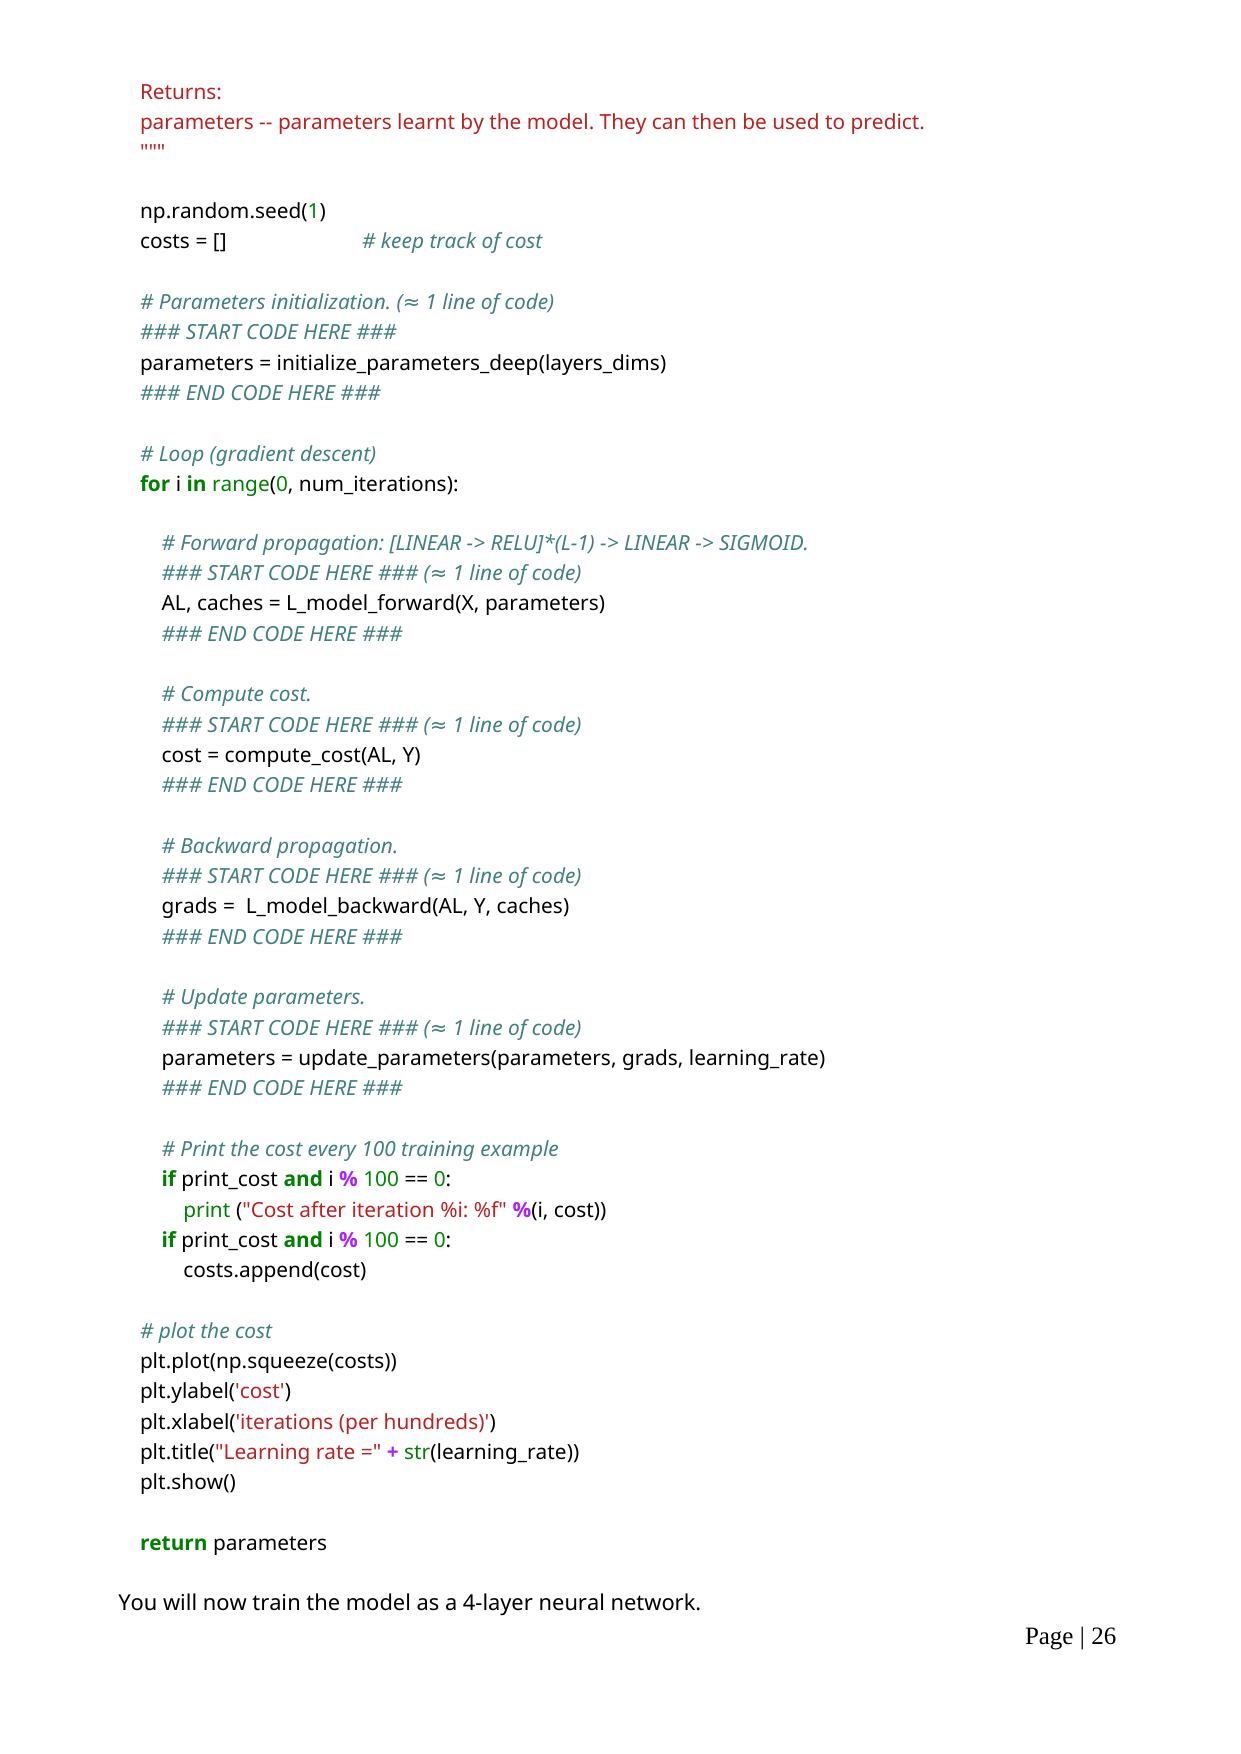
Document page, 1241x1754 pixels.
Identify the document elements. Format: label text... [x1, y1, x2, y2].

text ### START CODE HERE ### [118, 316, 1122, 346]
text # Parameters initialization. (≈ 1 line of code) [118, 285, 1122, 316]
text # Backward propagation. [118, 829, 1122, 859]
text plt.title("Learning rate =" + str(learning_rate)) [118, 1435, 1122, 1466]
text plt.xlabel('iterations (per hundreds)') [118, 1405, 1122, 1435]
text # Update parameters. [118, 981, 1122, 1011]
text if print_cost and i % 100 == 0: [118, 1223, 1122, 1253]
text for i in range(0, num_iterations): [118, 467, 1122, 497]
text # plot the cost [118, 1314, 1122, 1344]
text # Compute cost. [118, 677, 1122, 708]
text ### END CODE HERE ### [118, 1072, 1122, 1102]
text plt.show() [118, 1466, 1122, 1496]
text costs = [] # keep track of cost [118, 225, 1122, 255]
text AL, caches = L_model_forward(X, parameters) [118, 587, 1122, 617]
text print ("Cost after iteration %i: %f" %(i, cost)) [118, 1193, 1122, 1223]
text # Print the cost every 100 training example [118, 1132, 1122, 1162]
text grads = L_model_backward(AL, Y, caches) [118, 890, 1122, 920]
text parameters = initialize_parameters_deep(layers_dims) [118, 346, 1122, 376]
text Returns: [118, 75, 1122, 105]
text plt.plot(np.squeeze(costs)) [118, 1344, 1122, 1375]
text ### END CODE HERE ### [118, 768, 1122, 799]
text cost = compute_cost(AL, Y) [118, 738, 1122, 768]
text costs.append(cost) [118, 1253, 1122, 1284]
text ### END CODE HERE ### [118, 617, 1122, 647]
text # Forward propagation: [LINEAR -> RELU]*(L-1) -> LINEAR -> SIGMOID. [118, 526, 1122, 556]
text return parameters [118, 1526, 1122, 1557]
text ### START CODE HERE ### (≈ 1 line of code) [118, 556, 1122, 587]
text ​ [118, 497, 1122, 526]
text parameters = update_parameters(parameters, grads, learning_rate) [118, 1041, 1122, 1072]
text ### START CODE HERE ### (≈ 1 line of code) [118, 708, 1122, 738]
text """ [118, 136, 1122, 166]
text # Loop (gradient descent) [118, 437, 1122, 467]
text ### START CODE HERE ### (≈ 1 line of code) [118, 1011, 1122, 1041]
text ### START CODE HERE ### (≈ 1 line of code) [118, 859, 1122, 890]
text plt.ylabel('cost') [118, 1375, 1122, 1405]
text if print_cost and i % 100 == 0: [118, 1162, 1122, 1193]
text ### END CODE HERE ### [118, 376, 1122, 407]
text parameters -- parameters learnt by the model. They can then be used to predict. [118, 105, 1122, 136]
text You will now train the model as a 4-layer neural network. [118, 1587, 1122, 1617]
text np.random.seed(1) [118, 194, 1122, 225]
text ### END CODE HERE ### [118, 920, 1122, 950]
text ​ [118, 166, 1122, 194]
